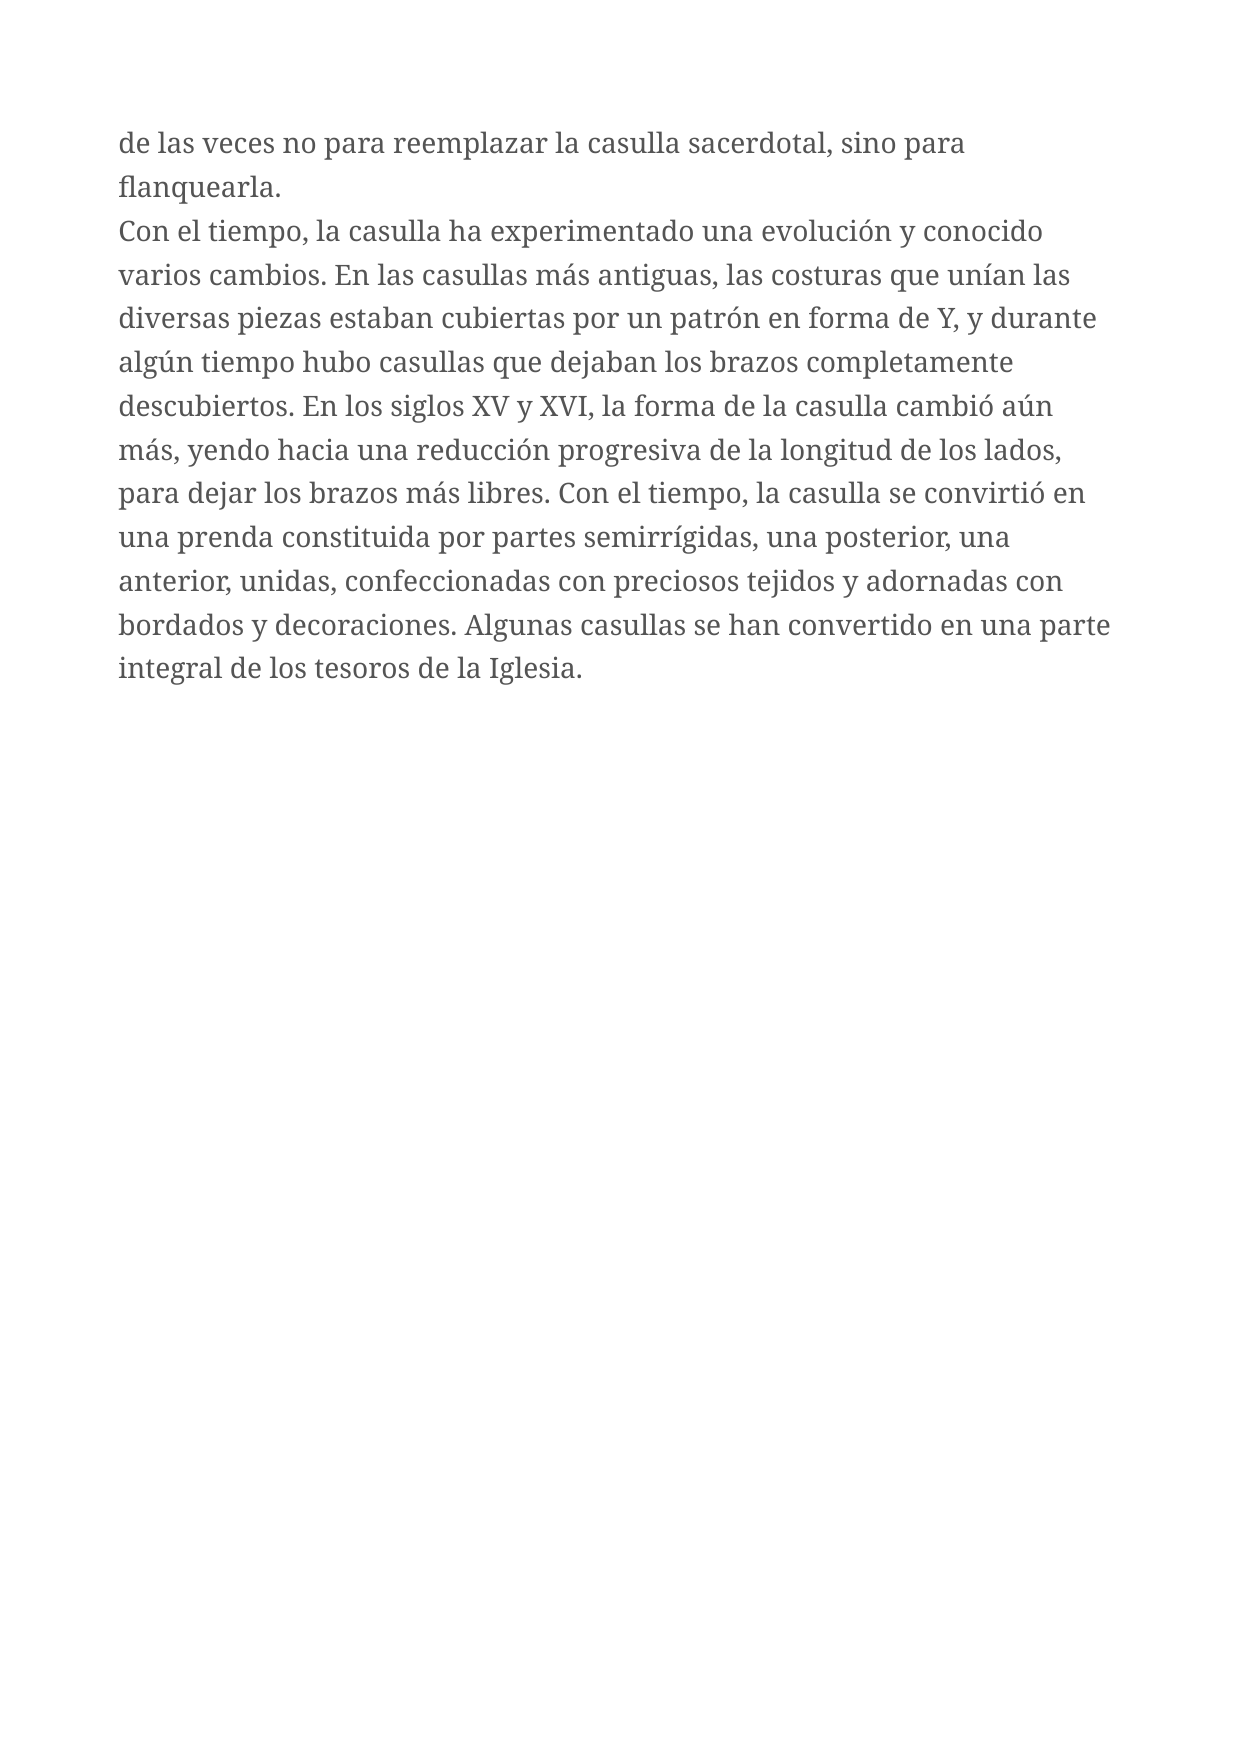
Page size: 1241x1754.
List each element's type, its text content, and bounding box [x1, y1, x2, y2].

text de las veces no para reemplazar la casulla sacerdotal, sino para flanquearla. Con el tiempo, la casulla ha experimentado una evolución y conocido varios cambios. En las casullas más antiguas, las costuras que unían las diversas piezas estaban cubiertas por un patrón en forma de Y, y durante algún tiempo hubo casullas que dejaban los brazos completamente descubiertos. En los siglos XV y XVI, la forma de la casulla cambió aún más, yendo hacia una reducción progresiva de la longitud de los lados, para dejar los brazos más libres. Con el tiempo, la casulla se convirtió en una prenda constituida por partes semirrígidas, una posterior, una anterior, unidas, confeccionadas con preciosos tejidos y adornadas con bordados y decoraciones. Algunas casullas se han convertido en una parte integral de los tesoros de la Iglesia. [118, 118, 1122, 687]
